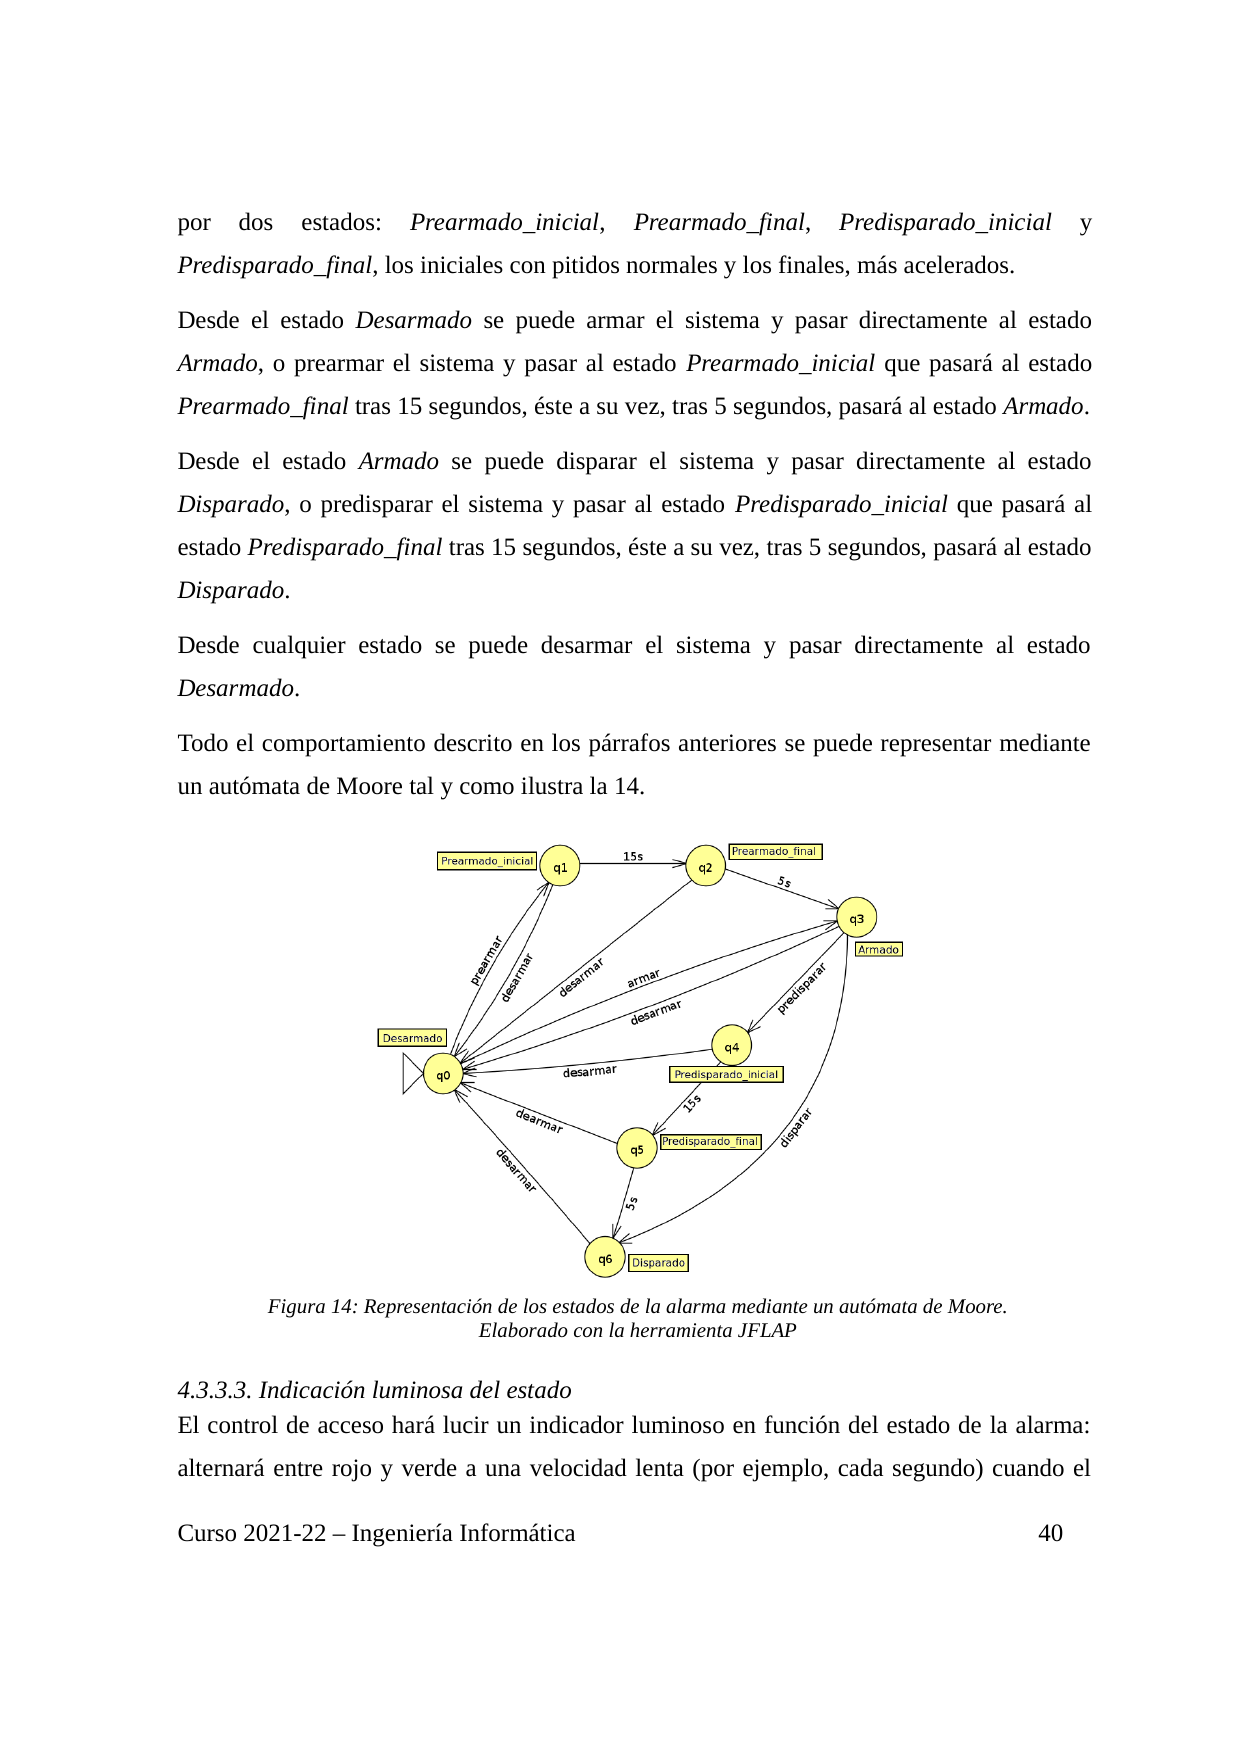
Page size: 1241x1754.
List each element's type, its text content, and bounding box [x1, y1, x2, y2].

text Desde cualquier estado se puede desarmar el sistema y pasar directamente al estado Desarmado. [177, 630, 1092, 702]
text Desde el estado Desarmado se puede armar el sistema y pasar directamente al estado Armado, o prearmar el sistema y pasar al estado Prearmado_inicial que pasará al estado Prearmado_final tras 15 segundos, éste a su vez, tras 5 segundos, pasará al estado Armado. [177, 305, 1092, 420]
text por dos estados: Prearmado_inicial, Prearmado_final, Predisparado_inicial y Predisparado_final, los iniciales con pitidos normales y los finales, más acelerados. [177, 207, 1092, 278]
subtitle 4.3.3.3. Indicación luminosa del estado [177, 1375, 1092, 1404]
picture [370, 836, 906, 1295]
text Desde el estado Armado se puede disparar el sistema y pasar directamente al estado Disparado, o predisparar el sistema y pasar al estado Predisparado_inicial que pasará al estado Predisparado_final tras 15 segundos, éste a su vez, tras 5 segundos, pasará al estado Disparado. [177, 446, 1092, 604]
text Todo el comportamiento descrito en los párrafos anteriores se puede representar mediante un autómata de Moore tal y como ilustra la Figura 14. [177, 728, 1092, 800]
text El control de acceso hará lucir un indicador luminoso en función del estado de la alarma: alternará entre rojo y verde a una velocidad lenta (por ejemplo, cada segundo) cuando el [177, 1410, 1092, 1482]
text Figura 14: Representación de los estados de la alarma mediante un autómata de Moore. Elaborado con la herramienta JFLAP [192, 844, 1083, 1342]
